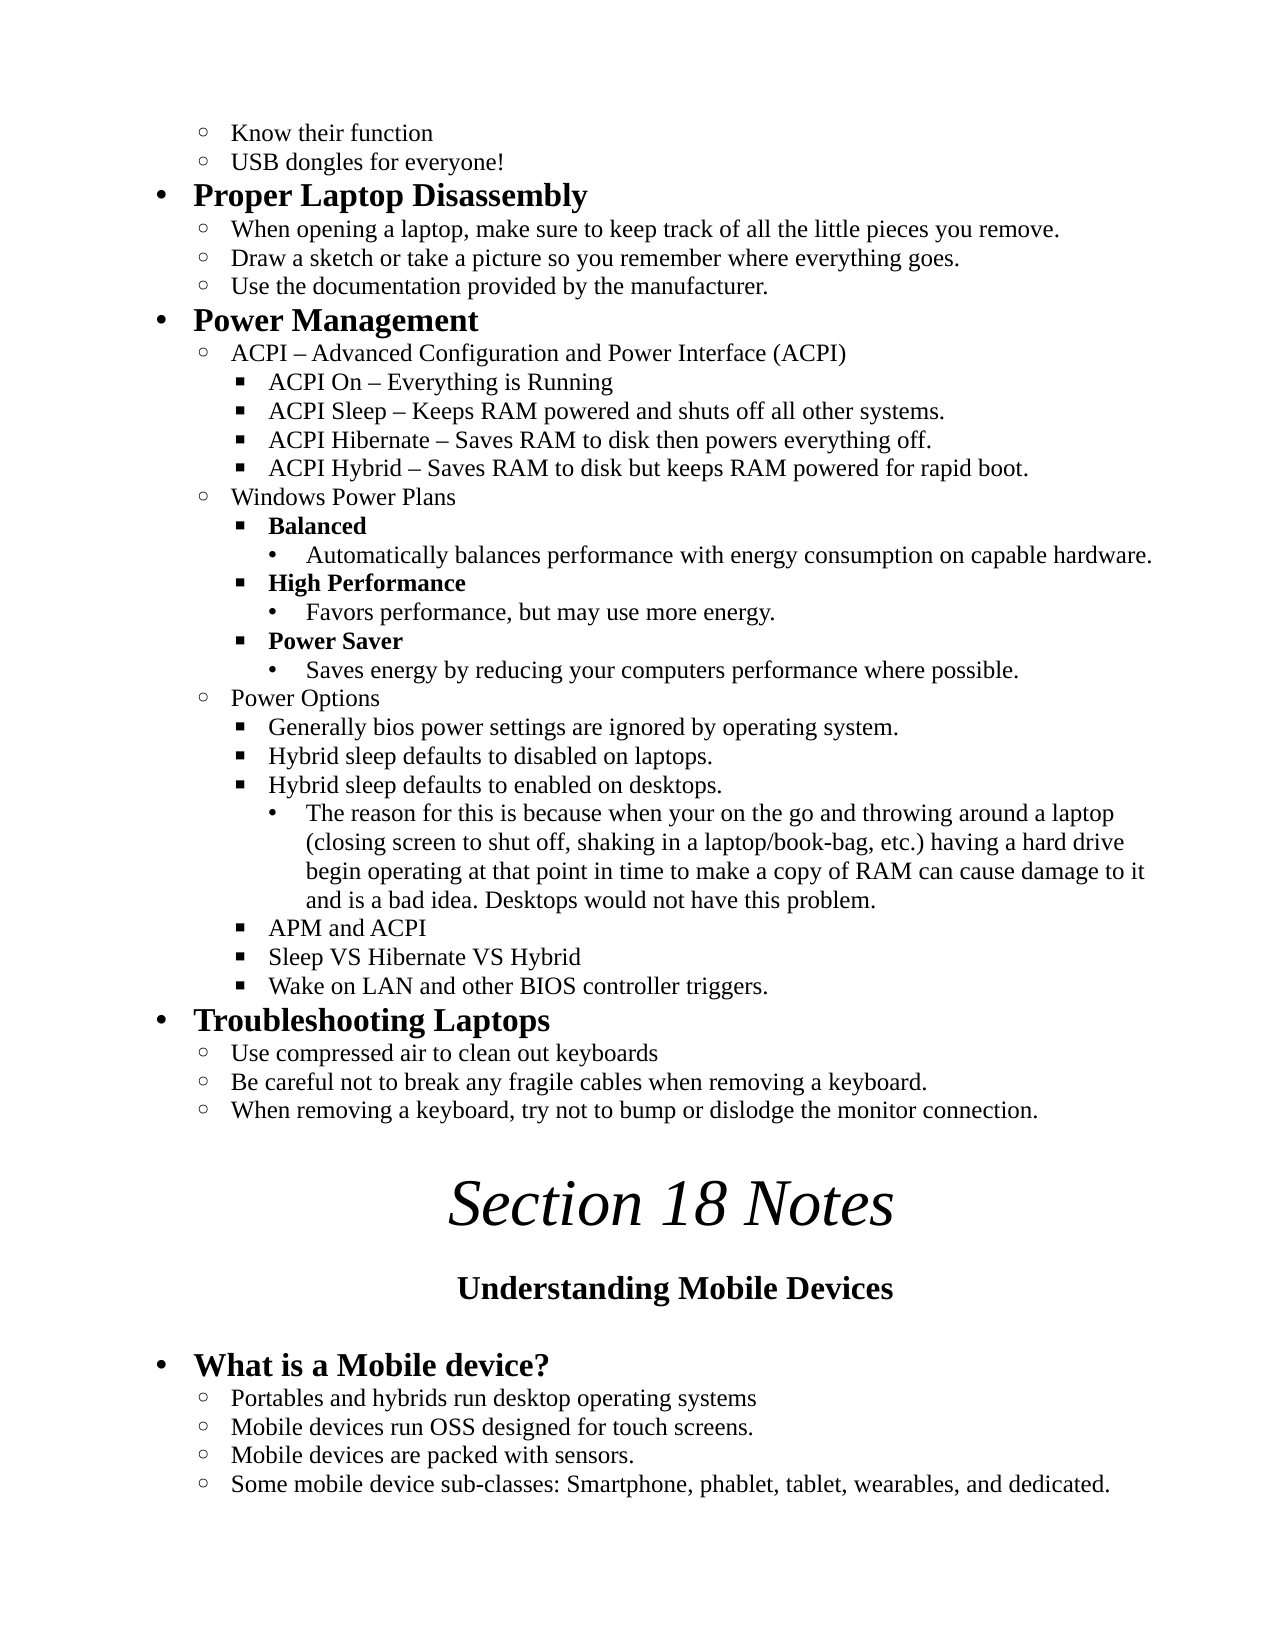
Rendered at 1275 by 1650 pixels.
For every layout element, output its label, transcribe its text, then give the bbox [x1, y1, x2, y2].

list Hybrid sleep defaults to disabled on laptops. [231, 741, 1157, 770]
list Power Saver [231, 626, 1157, 655]
list High Performance [231, 568, 1157, 597]
list ACPI Sleep – Keeps RAM powered and shuts off all other systems. [231, 396, 1157, 425]
list Power Options [193, 683, 1157, 712]
list ACPI Hybrid – Saves RAM to disk but keeps RAM powered for rapid boot. [231, 453, 1157, 482]
list Automatically balances performance with energy consumption on capable hardware. [268, 540, 1157, 568]
list Mobile devices are packed with sensors. [193, 1441, 1157, 1469]
list Use compressed air to clean out keyboards [193, 1038, 1157, 1067]
list Hybrid sleep defaults to enabled on desktops. [231, 770, 1157, 798]
list Section 18 Notes [156, 1163, 1157, 1239]
list USB dongles for everyone! [193, 147, 1157, 176]
list Proper Laptop Disassembly [156, 176, 1157, 214]
list Generally bios power settings are ignored by operating system. [231, 712, 1157, 741]
list ACPI On – Everything is Running [231, 367, 1157, 396]
list APM and ACPI [231, 913, 1157, 942]
list Be careful not to break any fragile cables when removing a keyboard. [193, 1067, 1157, 1096]
list Use the documentation provided by the manufacturer. [193, 271, 1157, 300]
list Power Management [156, 300, 1157, 338]
list Portables and hybrids run desktop operating systems [193, 1383, 1157, 1412]
list ACPI – Advanced Configuration and Power Interface (ACPI) [193, 338, 1157, 367]
list Understanding Mobile Devices [156, 1268, 1157, 1306]
list Sleep VS Hibernate VS Hybrid [231, 942, 1157, 971]
list ACPI Hibernate – Saves RAM to disk then powers everything off. [231, 425, 1157, 453]
list Know their function [193, 118, 1157, 147]
list When removing a keyboard, try not to bump or dislodge the monitor connection. [193, 1096, 1157, 1124]
list Favors performance, but may use more energy. [268, 597, 1157, 626]
list Wake on LAN and other BIOS controller triggers. [231, 971, 1157, 1000]
list Mobile devices run OSS designed for touch screens. [193, 1412, 1157, 1441]
list Troubleshooting Laptops [156, 1000, 1157, 1038]
list What is a Mobile device? [156, 1345, 1157, 1383]
list Draw a sketch or take a picture so you remember where everything goes. [193, 243, 1157, 271]
list When opening a laptop, make sure to keep track of all the little pieces you remove. [193, 214, 1157, 243]
list Saves energy by reducing your computers performance where possible. [268, 655, 1157, 683]
list Balanced [231, 511, 1157, 540]
list The reason for this is because when your on the go and throwing around a laptop (closing screen to shut off, shaking in a laptop/book-bag, etc.) having a hard drive begin operating at that point in time to make a copy of RAM can cause damage to it and is a bad idea. Desktops would not have this problem. [268, 798, 1157, 913]
list Windows Power Plans [193, 482, 1157, 511]
list Some mobile device sub-classes: Smartphone, phablet, tablet, wearables, and dedicated. [193, 1469, 1157, 1498]
